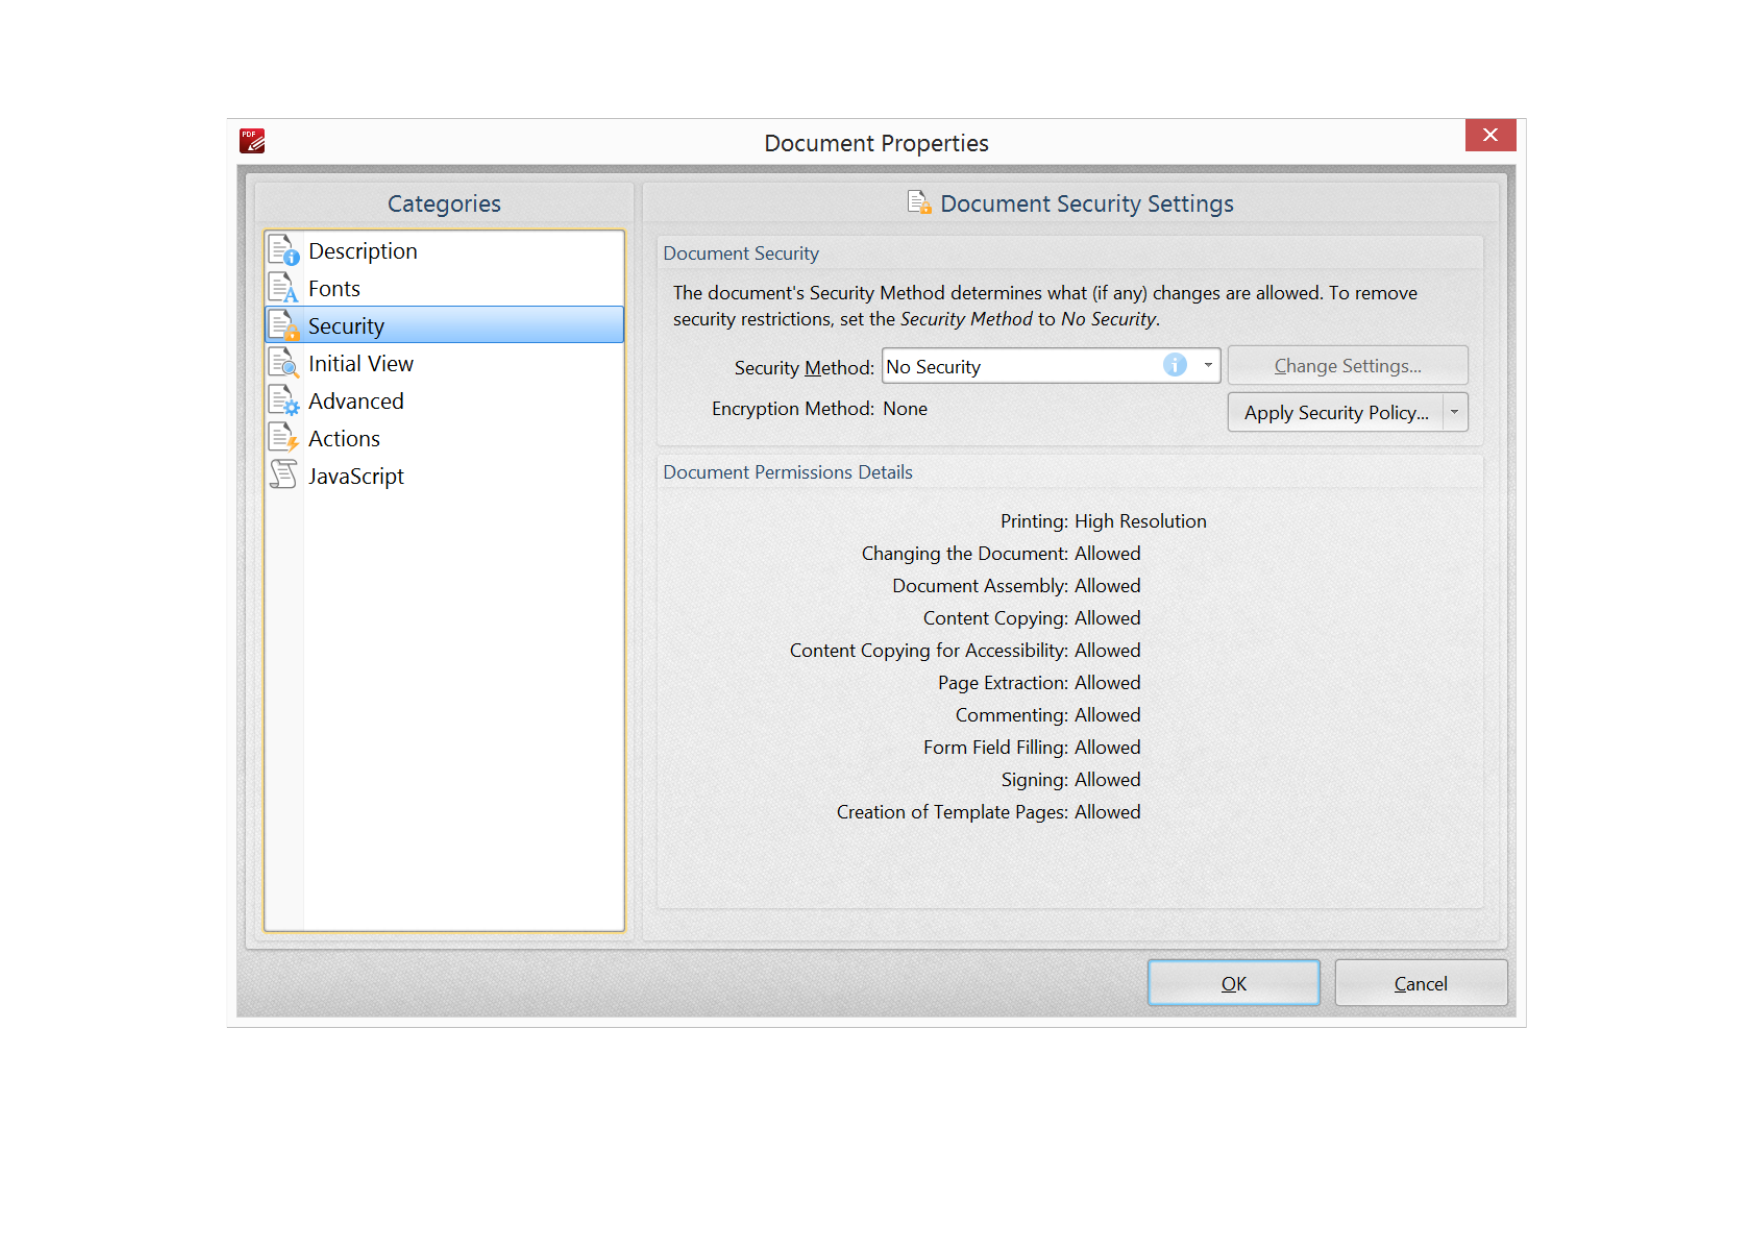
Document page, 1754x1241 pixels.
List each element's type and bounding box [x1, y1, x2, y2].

picture [226, 118, 1527, 1028]
